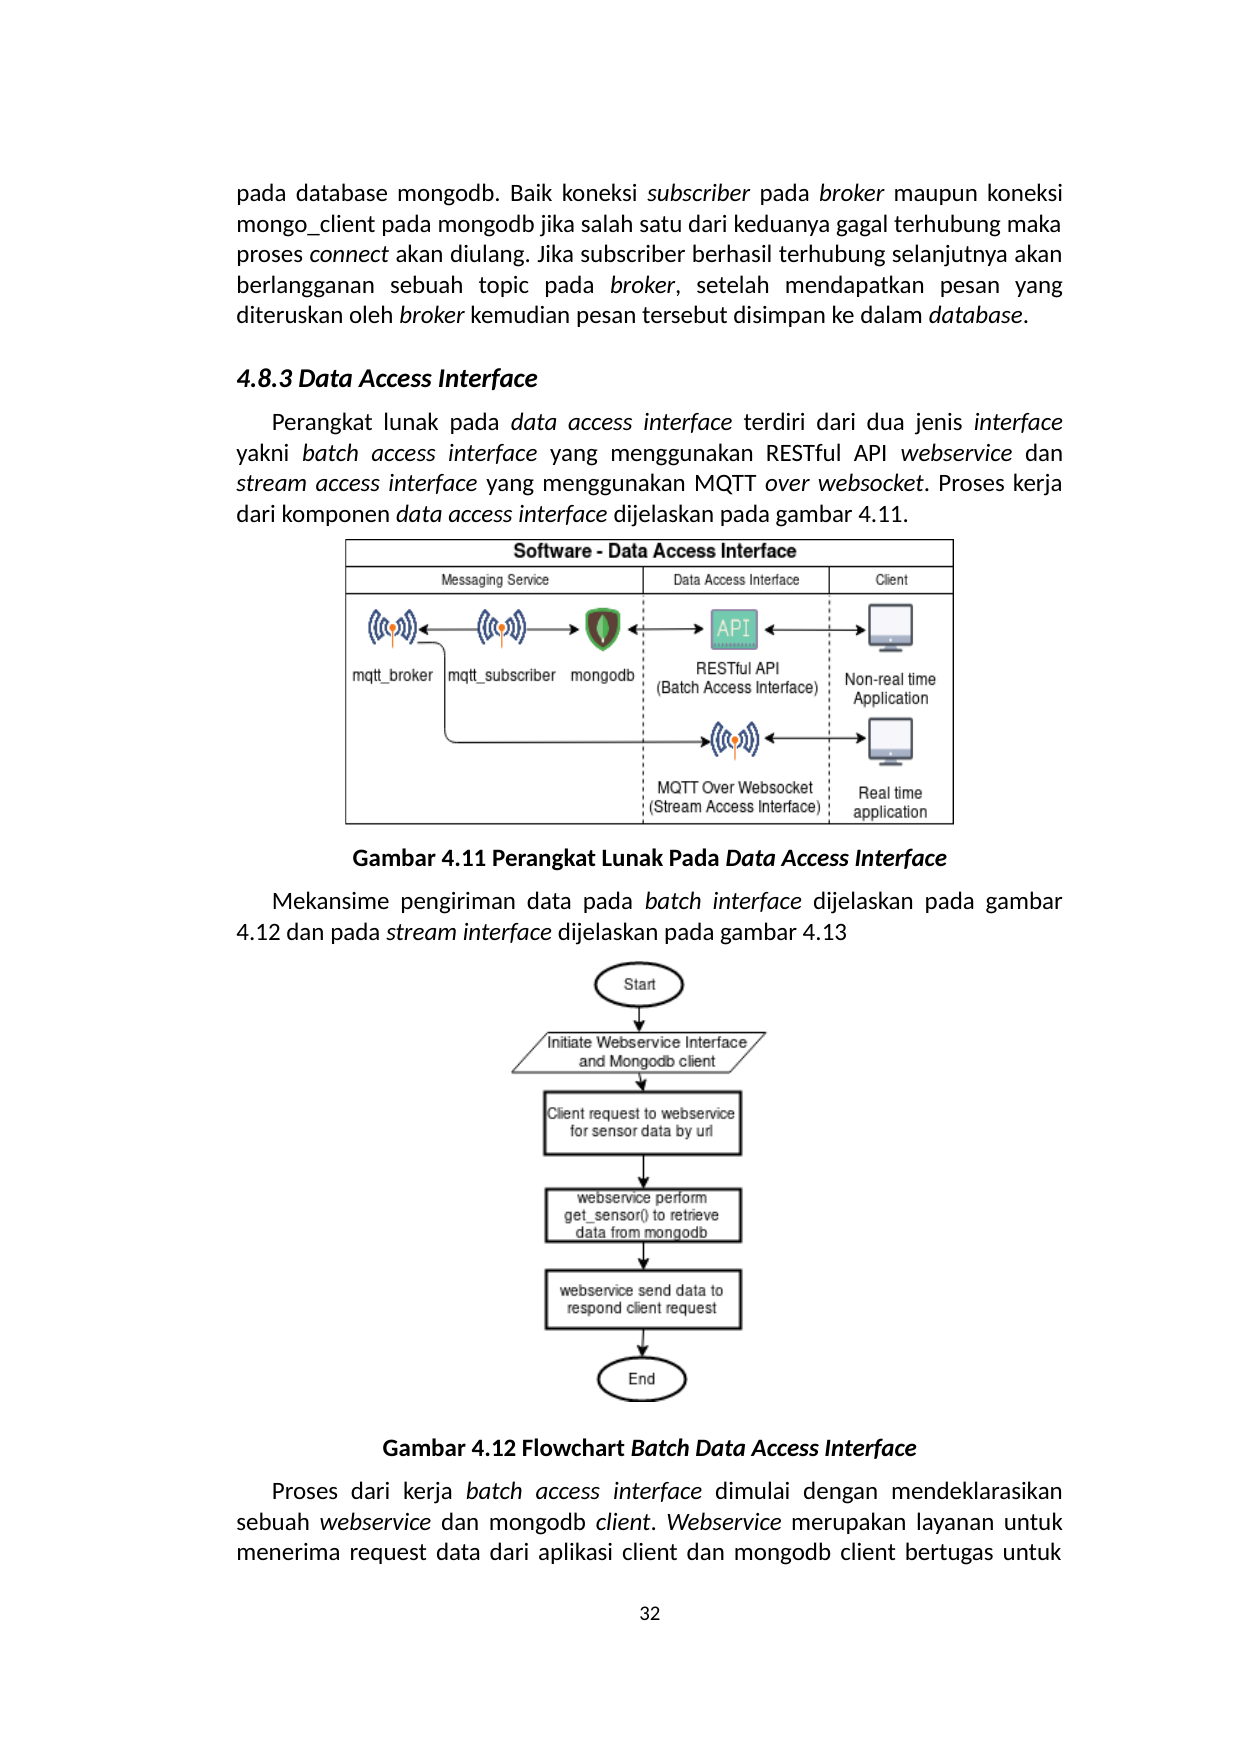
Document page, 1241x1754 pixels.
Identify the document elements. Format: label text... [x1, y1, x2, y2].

text Mekansime pengiriman data pada batch interface dijelaskan pada gambar 4.12 dan pada stream interface dijelaskan pada gambar 4.13 [236, 885, 1063, 946]
list Gambar ‎4.11 Perangkat Lunak Pada Data Access Interface [236, 842, 1063, 873]
text Proses dari kerja batch access interface dimulai dengan mendeklarasikan sebuah webservice dan mongodb client. Webservice merupakan layanan untuk menerima request data dari aplikasi client dan mongodb client bertugas untuk [236, 1475, 1063, 1567]
text pada database mongodb. Baik koneksi subscriber pada broker maupun koneksi mongo_client pada mongodb jika salah satu dari keduanya gagal terhubung maka proses connect akan diulang. Jika subscriber berhasil terhubung selanjutnya akan berlangganan sebuah topic pada broker, setelah mendapatkan pesan yang diteruskan oleh broker kemudian pesan tersebut disimpan ke dalam database. [236, 177, 1063, 330]
subtitle Data Access Interface [236, 361, 1063, 394]
text Perangkat lunak pada data access interface terdiri dari dua jenis interface yakni batch access interface yang menggunakan RESTful API webservice dan stream access interface yang menggunakan MQTT over websocket. Proses kerja dari komponen data access interface dijelaskan pada gambar 4.11. [236, 407, 1063, 529]
list Gambar ‎4.12 Flowchart Batch Data Access Interface [236, 1432, 1063, 1463]
picture [511, 961, 788, 1402]
picture [345, 539, 954, 826]
